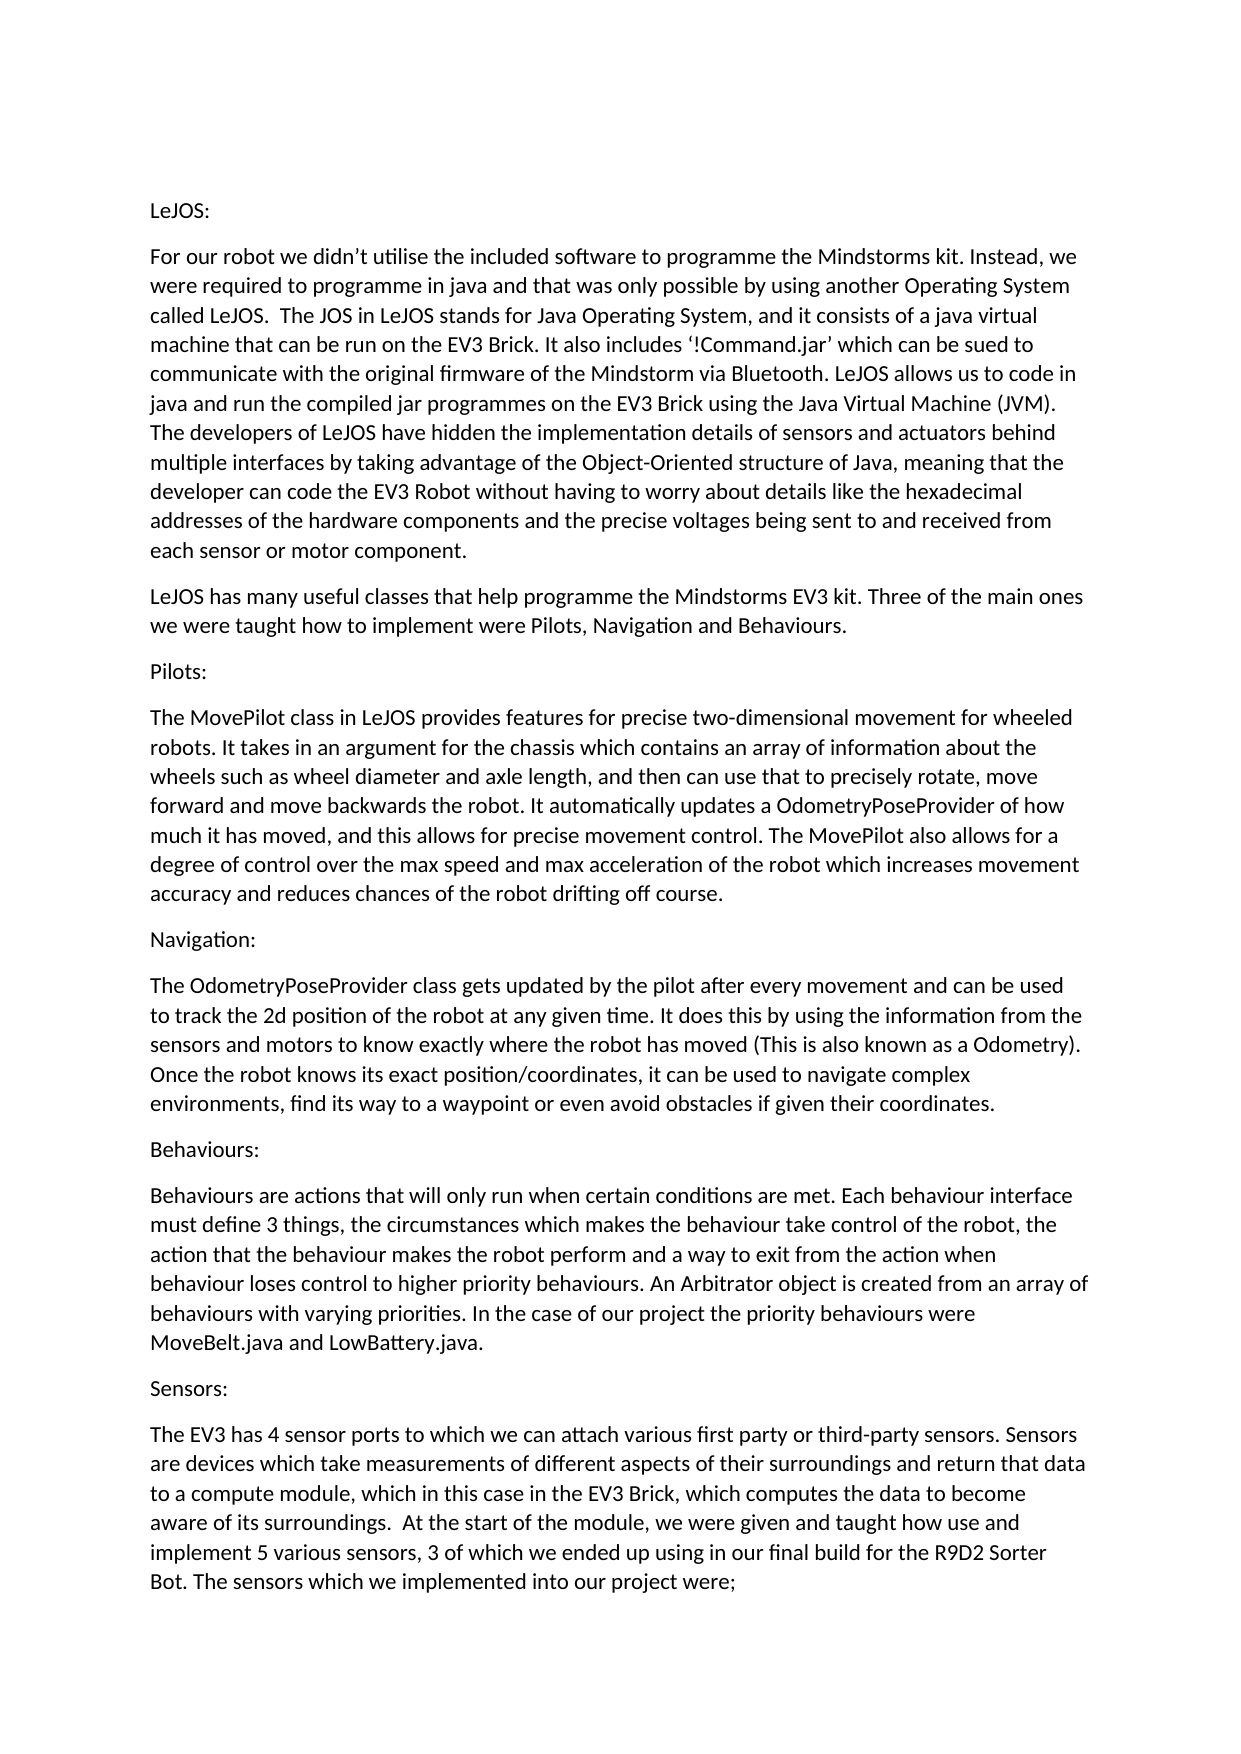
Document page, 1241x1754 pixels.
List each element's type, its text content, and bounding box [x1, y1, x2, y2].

text The EV3 has 4 sensor ports to which we can attach various first party or third-party sensors. Sensors are devices which take measurements of different aspects of their surroundings and return that data to a compute module, which in this case in the EV3 Brick, which computes the data to become aware of its surroundings. At the start of the module, we were given and taught how use and implement 5 various sensors, 3 of which we ended up using in our final build for the R9D2 Sorter Bot. The sensors which we implemented into our project were; [150, 1420, 1090, 1595]
text Behaviours: [150, 1135, 1090, 1163]
text The OdometryPoseProvider class gets updated by the pilot after every movement and can be used to track the 2d position of the robot at any given time. It does this by using the information from the sensors and motors to know exactly where the robot has moved (This is also known as a Odometry). Once the robot knows its exact position/coordinates, it can be used to navigate complex environments, find its way to a waypoint or even avoid obstacles if given their coordinates. [150, 972, 1090, 1117]
text For our robot we didn’t utilise the included software to programme the Mindstorms kit. Instead, we were required to programme in java and that was only possible by using another Operating System called LeJOS. The JOS in LeJOS stands for Java Operating System, and it consists of a java virtual machine that can be run on the EV3 Brick. It also includes ‘!Command.jar’ which can be sued to communicate with the original firmware of the Mindstorm via Bluetooth. LeJOS allows us to code in java and run the compiled jar programmes on the EV3 Brick using the Java Virtual Machine (JVM). The developers of LeJOS have hidden the implementation details of sensors and actuators behind multiple interfaces by taking advantage of the Object-Oriented structure of Java, meaning that the developer can code the EV3 Robot without having to worry about details like the hexadecimal addresses of the hardware components and the precise voltages being sent to and received from each sensor or motor component. [150, 242, 1090, 564]
text Behaviours are actions that will only run when certain conditions are met. Each behaviour interface must define 3 things, the circumstances which makes the behaviour take control of the robot, the action that the behaviour makes the robot perform and a way to exit from the action when behaviour loses control to higher priority behaviours. An Arbitrator object is created from an array of behaviours with varying priorities. In the case of our project the priority behaviours were MoveBelt.java and LowBattery.java. [150, 1181, 1090, 1356]
text LeJOS has many useful classes that help programme the Mindstorms EV3 kit. Three of the main ones we were taught how to implement were Pilots, Navigation and Behaviours. [150, 582, 1090, 639]
text LeJOS: [150, 196, 1090, 224]
text Sensors: [150, 1374, 1090, 1402]
text The MovePilot class in LeJOS provides features for precise two-dimensional movement for wheeled robots. It takes in an argument for the chassis which contains an array of information about the wheels such as wheel diameter and axle length, and then can use that to precisely rotate, move forward and move backwards the robot. It automatically updates a OdometryPoseProvider of how much it has moved, and this allows for precise movement control. The MovePilot also allows for a degree of control over the max speed and max acceleration of the robot which increases movement accuracy and reduces chances of the robot drifting off course. [150, 703, 1090, 908]
text Pilots: [150, 657, 1090, 685]
text Navigation: [150, 926, 1090, 954]
